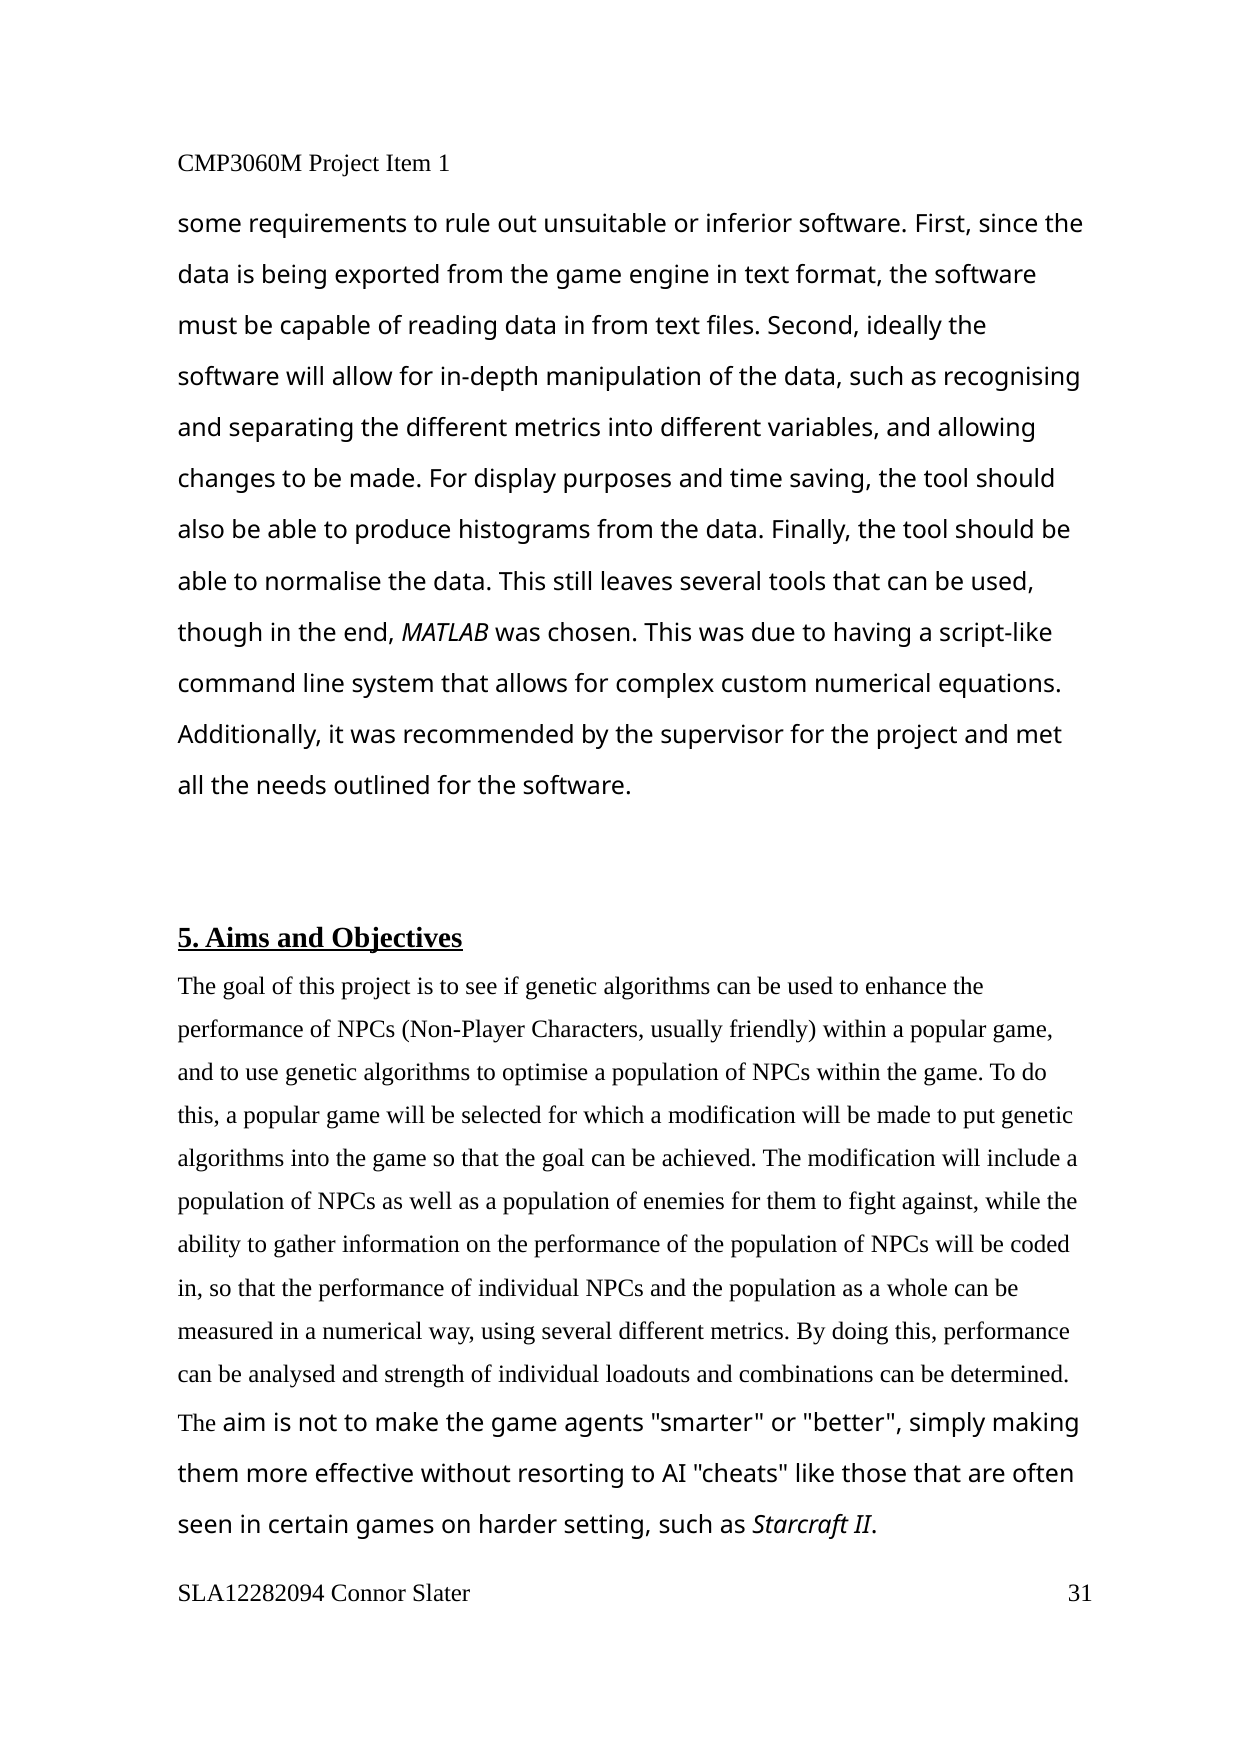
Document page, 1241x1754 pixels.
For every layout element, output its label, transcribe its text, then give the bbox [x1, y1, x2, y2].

text The goal of this project is to see if genetic algorithms can be used to enhance the performance of NPCs (Non-Player Characters, usually friendly) within a popular game, and to use genetic algorithms to optimise a population of NPCs within the game. To do this, a popular game will be selected for which a modification will be made to put genetic algorithms into the game so that the goal can be achieved. The modification will include a population of NPCs as well as a population of enemies for them to fight against, while the ability to gather information on the performance of the population of NPCs will be coded in, so that the performance of individual NPCs and the population as a whole can be measured in a numerical way, using several different metrics. By doing this, performance can be analysed and strength of individual loadouts and combinations can be determined. The aim is not to make the game agents "smarter" or "better", simply making them more effective without resorting to AI "cheats" like those that are often seen in certain games on harder setting, such as Starcraft II. [177, 971, 1093, 1541]
text 5. Aims and Objectives [177, 920, 1093, 954]
text some requirements to rule out unsuitable or inferior software. First, since the data is being exported from the game engine in text format, the software must be capable of reading data in from text files. Second, ideally the software will allow for in-depth manipulation of the data, such as recognising and separating the different metrics into different variables, and allowing changes to be made. For display purposes and time saving, the tool should also be able to produce histograms from the data. Finally, the tool should be able to normalise the data. This still leaves several tools that can be used, though in the end, MATLAB was chosen. This was due to having a script-like command line system that allows for complex custom numerical equations. Additionally, it was recommended by the supervisor for the project and met all the needs outlined for the software. [177, 206, 1093, 801]
